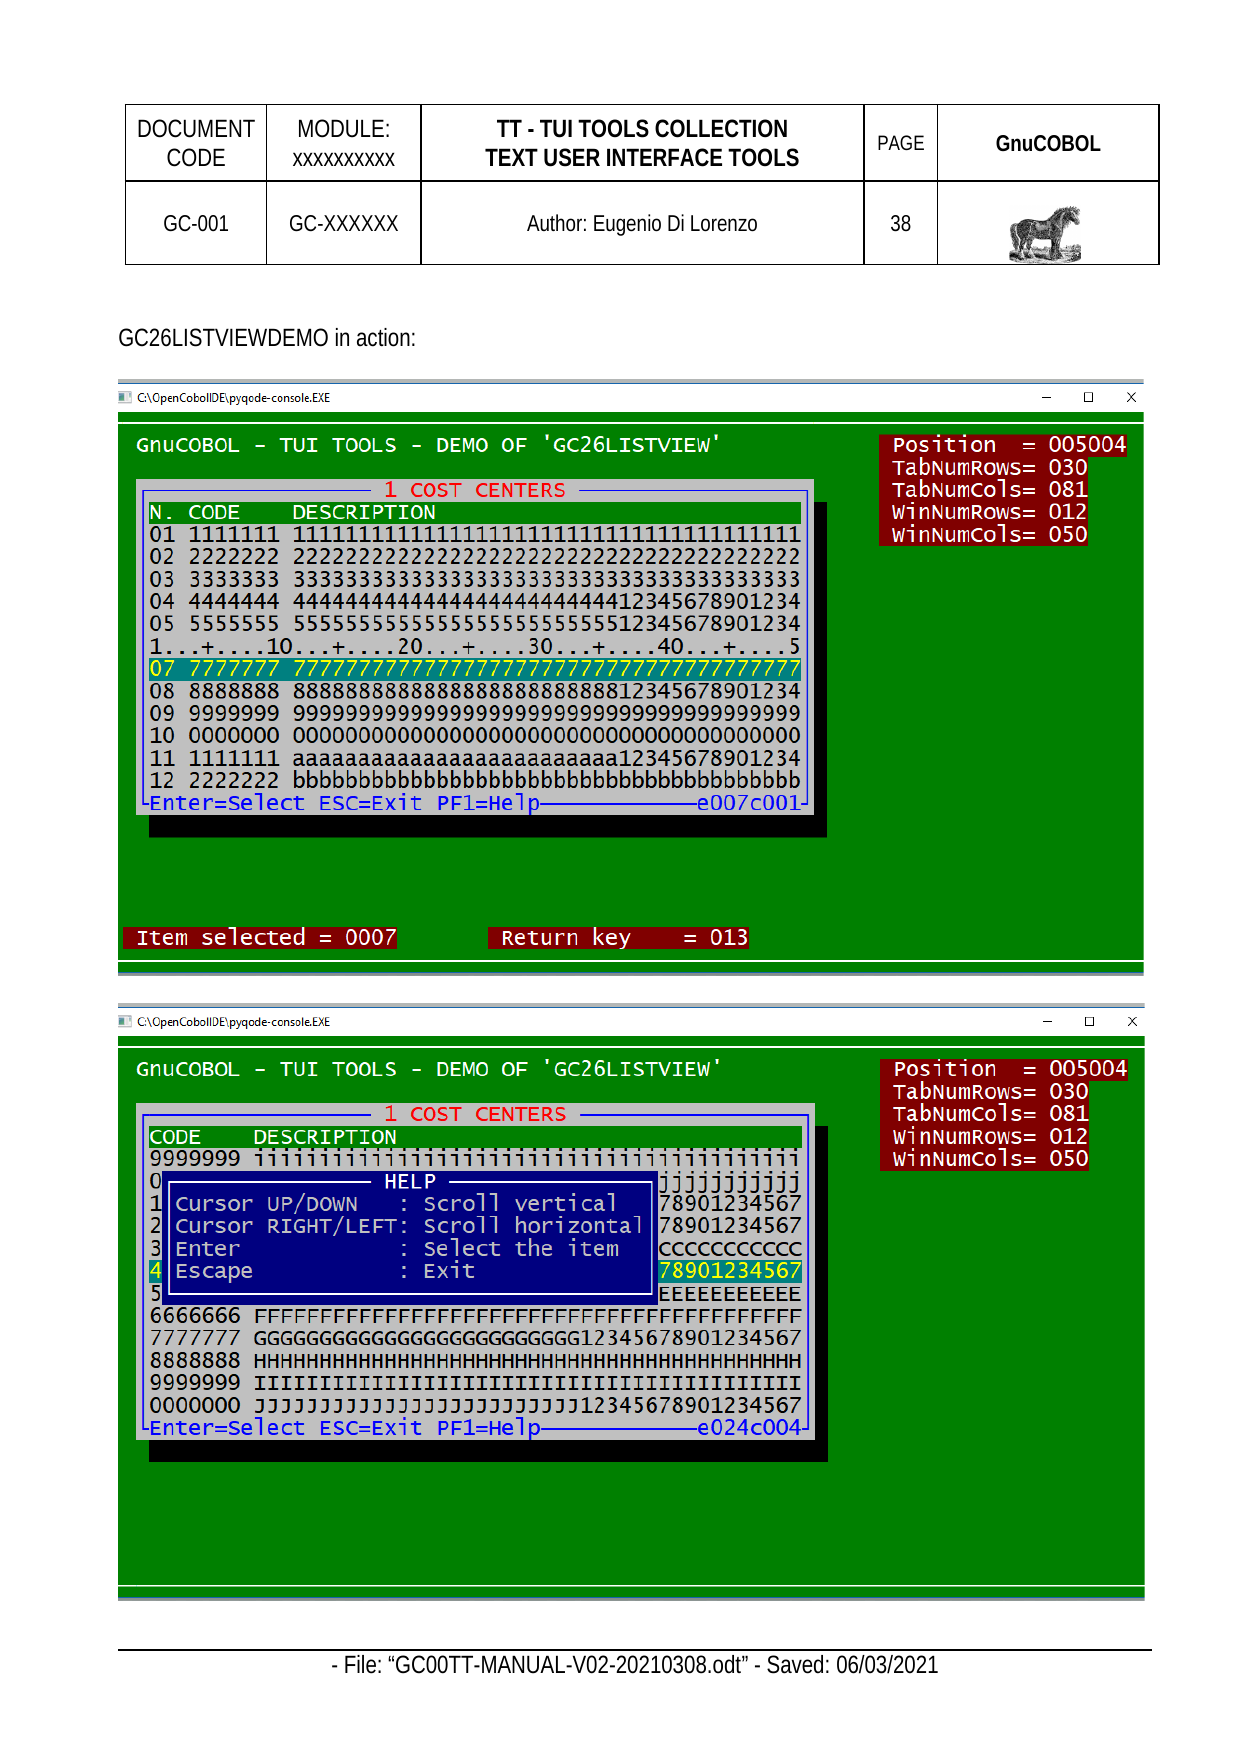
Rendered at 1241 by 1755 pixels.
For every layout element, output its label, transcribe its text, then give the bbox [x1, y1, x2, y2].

text GC26LISTVIEWDEMO in action: [118, 322, 1152, 351]
